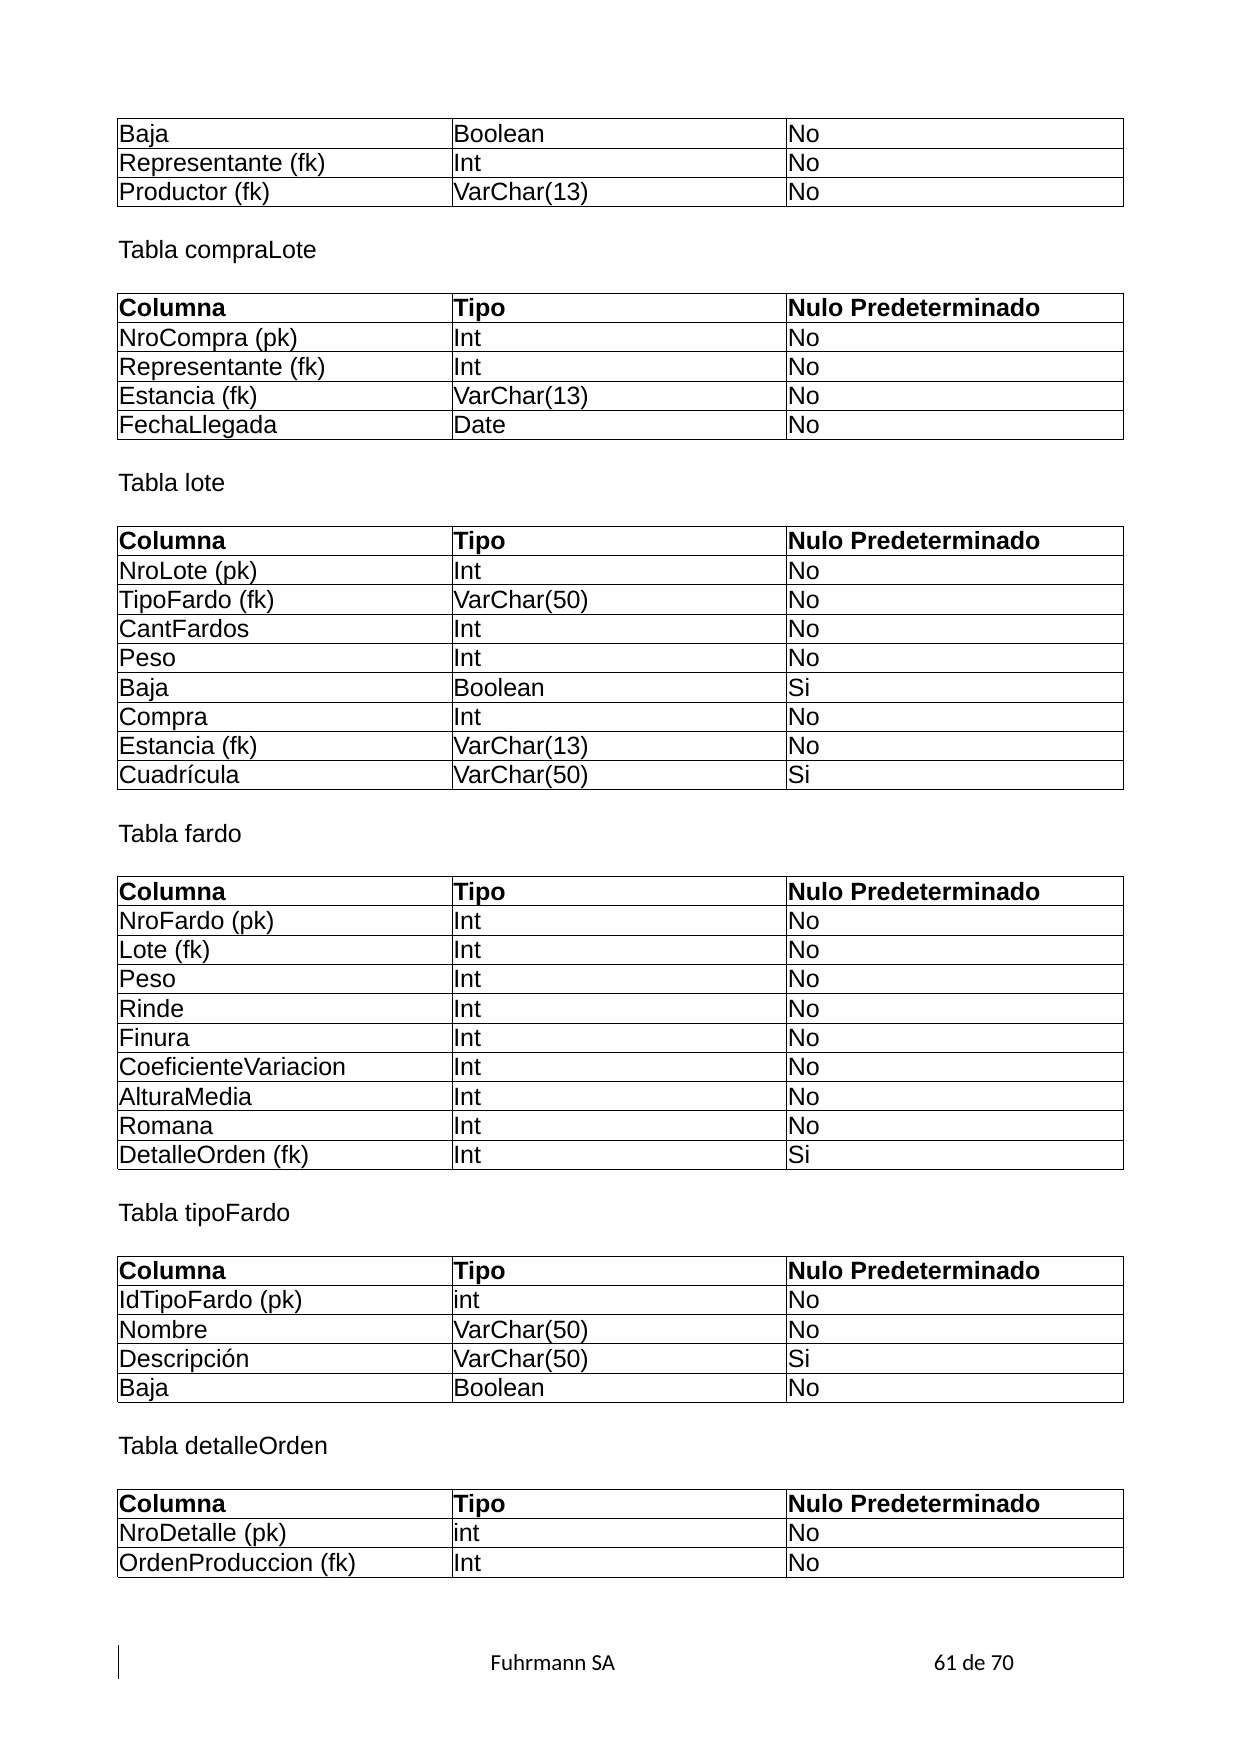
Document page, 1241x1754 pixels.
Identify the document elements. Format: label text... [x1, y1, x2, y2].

table_cell Int [453, 149, 786, 177]
table_cell Date [453, 411, 786, 439]
table_cell No [787, 1548, 1123, 1576]
table_cell VarChar(50) [453, 1315, 786, 1343]
table_header Tipo [453, 1490, 786, 1518]
table_header Tipo [453, 294, 786, 322]
table_cell VarChar(13) [453, 732, 786, 760]
table_cell No [787, 119, 1123, 147]
table_cell Baja [118, 1374, 452, 1402]
table_cell DetalleOrden (fk) [118, 1141, 452, 1169]
text Tabla fardo [118, 818, 1122, 847]
table_cell No [787, 1286, 1123, 1314]
table_cell NroFardo (pk) [118, 906, 452, 934]
table_cell NroCompra (pk) [118, 323, 452, 351]
table_cell No [787, 906, 1123, 934]
table_cell AlturaMedia [118, 1082, 452, 1110]
table_header Columna [118, 1490, 452, 1518]
table_cell Int [453, 936, 786, 964]
table_cell Int [453, 352, 786, 381]
table_cell Si [787, 1344, 1123, 1373]
table_cell No [787, 585, 1123, 614]
table_cell Boolean [453, 1374, 786, 1402]
table_cell Int [453, 323, 786, 351]
table_header Tipo [453, 1257, 786, 1285]
table_cell Nombre [118, 1315, 452, 1343]
table_cell Int [453, 615, 786, 643]
table_cell Si [787, 761, 1123, 789]
table_cell Int [453, 994, 786, 1022]
table_cell No [787, 382, 1123, 410]
table_cell CoeficienteVariacion [118, 1053, 452, 1081]
table_cell No [787, 1082, 1123, 1110]
table_cell Int [453, 1141, 786, 1169]
table_cell No [787, 644, 1123, 672]
table_cell Representante (fk) [118, 149, 452, 177]
table_cell No [787, 352, 1123, 381]
table_header Columna [118, 527, 452, 555]
table_cell Productor (fk) [118, 178, 452, 206]
table_cell TipoFardo (fk) [118, 585, 452, 614]
table_header Nulo Predeterminado [787, 877, 1123, 905]
table_cell Si [787, 1141, 1123, 1169]
table_cell Romana [118, 1111, 452, 1139]
table_cell Finura [118, 1024, 452, 1052]
table_header Nulo Predeterminado [787, 1257, 1123, 1285]
table_cell Baja [118, 119, 452, 147]
table_cell No [787, 1519, 1123, 1547]
table_cell int [453, 1286, 786, 1314]
table_cell No [787, 994, 1123, 1022]
table_cell CantFardos [118, 615, 452, 643]
table_cell FechaLlegada [118, 411, 452, 439]
table_cell Int [453, 556, 786, 584]
table_cell Cuadrícula [118, 761, 452, 789]
text Tabla lote [118, 468, 1122, 497]
table_cell No [787, 1111, 1123, 1139]
table_cell OrdenProduccion (fk) [118, 1548, 452, 1576]
text Tabla tipoFardo [118, 1198, 1122, 1227]
table_cell VarChar(50) [453, 761, 786, 789]
table_cell Int [453, 1053, 786, 1081]
table_cell No [787, 732, 1123, 760]
table_cell No [787, 556, 1123, 584]
table_cell No [787, 411, 1123, 439]
table_cell Representante (fk) [118, 352, 452, 381]
table_cell No [787, 1053, 1123, 1081]
table_cell Int [453, 1024, 786, 1052]
table_header Columna [118, 1257, 452, 1285]
table_header Nulo Predeterminado [787, 1490, 1123, 1518]
table_cell Int [453, 703, 786, 731]
table_cell Descripción [118, 1344, 452, 1373]
table_cell No [787, 703, 1123, 731]
table_cell Int [453, 965, 786, 993]
table_cell Int [453, 1548, 786, 1576]
table_cell Peso [118, 965, 452, 993]
table_cell Estancia (fk) [118, 382, 452, 410]
table_cell No [787, 615, 1123, 643]
table_cell VarChar(50) [453, 585, 786, 614]
table_cell Int [453, 1111, 786, 1139]
table_cell int [453, 1519, 786, 1547]
table_cell Int [453, 1082, 786, 1110]
table_header Columna [118, 877, 452, 905]
table_cell Int [453, 644, 786, 672]
table_header Nulo Predeterminado [787, 527, 1123, 555]
table_cell Boolean [453, 673, 786, 701]
table_cell No [787, 1374, 1123, 1402]
table_cell No [787, 1024, 1123, 1052]
table_cell Lote (fk) [118, 936, 452, 964]
table_cell No [787, 965, 1123, 993]
table_header Nulo Predeterminado [787, 294, 1123, 322]
table_cell Boolean [453, 119, 786, 147]
table_cell Baja [118, 673, 452, 701]
table_header Tipo [453, 877, 786, 905]
table_cell VarChar(50) [453, 1344, 786, 1373]
table_cell Estancia (fk) [118, 732, 452, 760]
table_cell NroLote (pk) [118, 556, 452, 584]
text Tabla compraLote [118, 235, 1122, 264]
table_cell Int [453, 906, 786, 934]
table_cell No [787, 178, 1123, 206]
table_cell IdTipoFardo (pk) [118, 1286, 452, 1314]
table_cell VarChar(13) [453, 178, 786, 206]
table_cell Peso [118, 644, 452, 672]
table_cell Compra [118, 703, 452, 731]
table_cell Rinde [118, 994, 452, 1022]
text Tabla detalleOrden [118, 1431, 1122, 1460]
table_header Tipo [453, 527, 786, 555]
table_cell No [787, 323, 1123, 351]
table_cell Si [787, 673, 1123, 701]
table_cell No [787, 936, 1123, 964]
table_cell VarChar(13) [453, 382, 786, 410]
table_cell No [787, 149, 1123, 177]
table_header Columna [118, 294, 452, 322]
table_cell No [787, 1315, 1123, 1343]
table_cell NroDetalle (pk) [118, 1519, 452, 1547]
